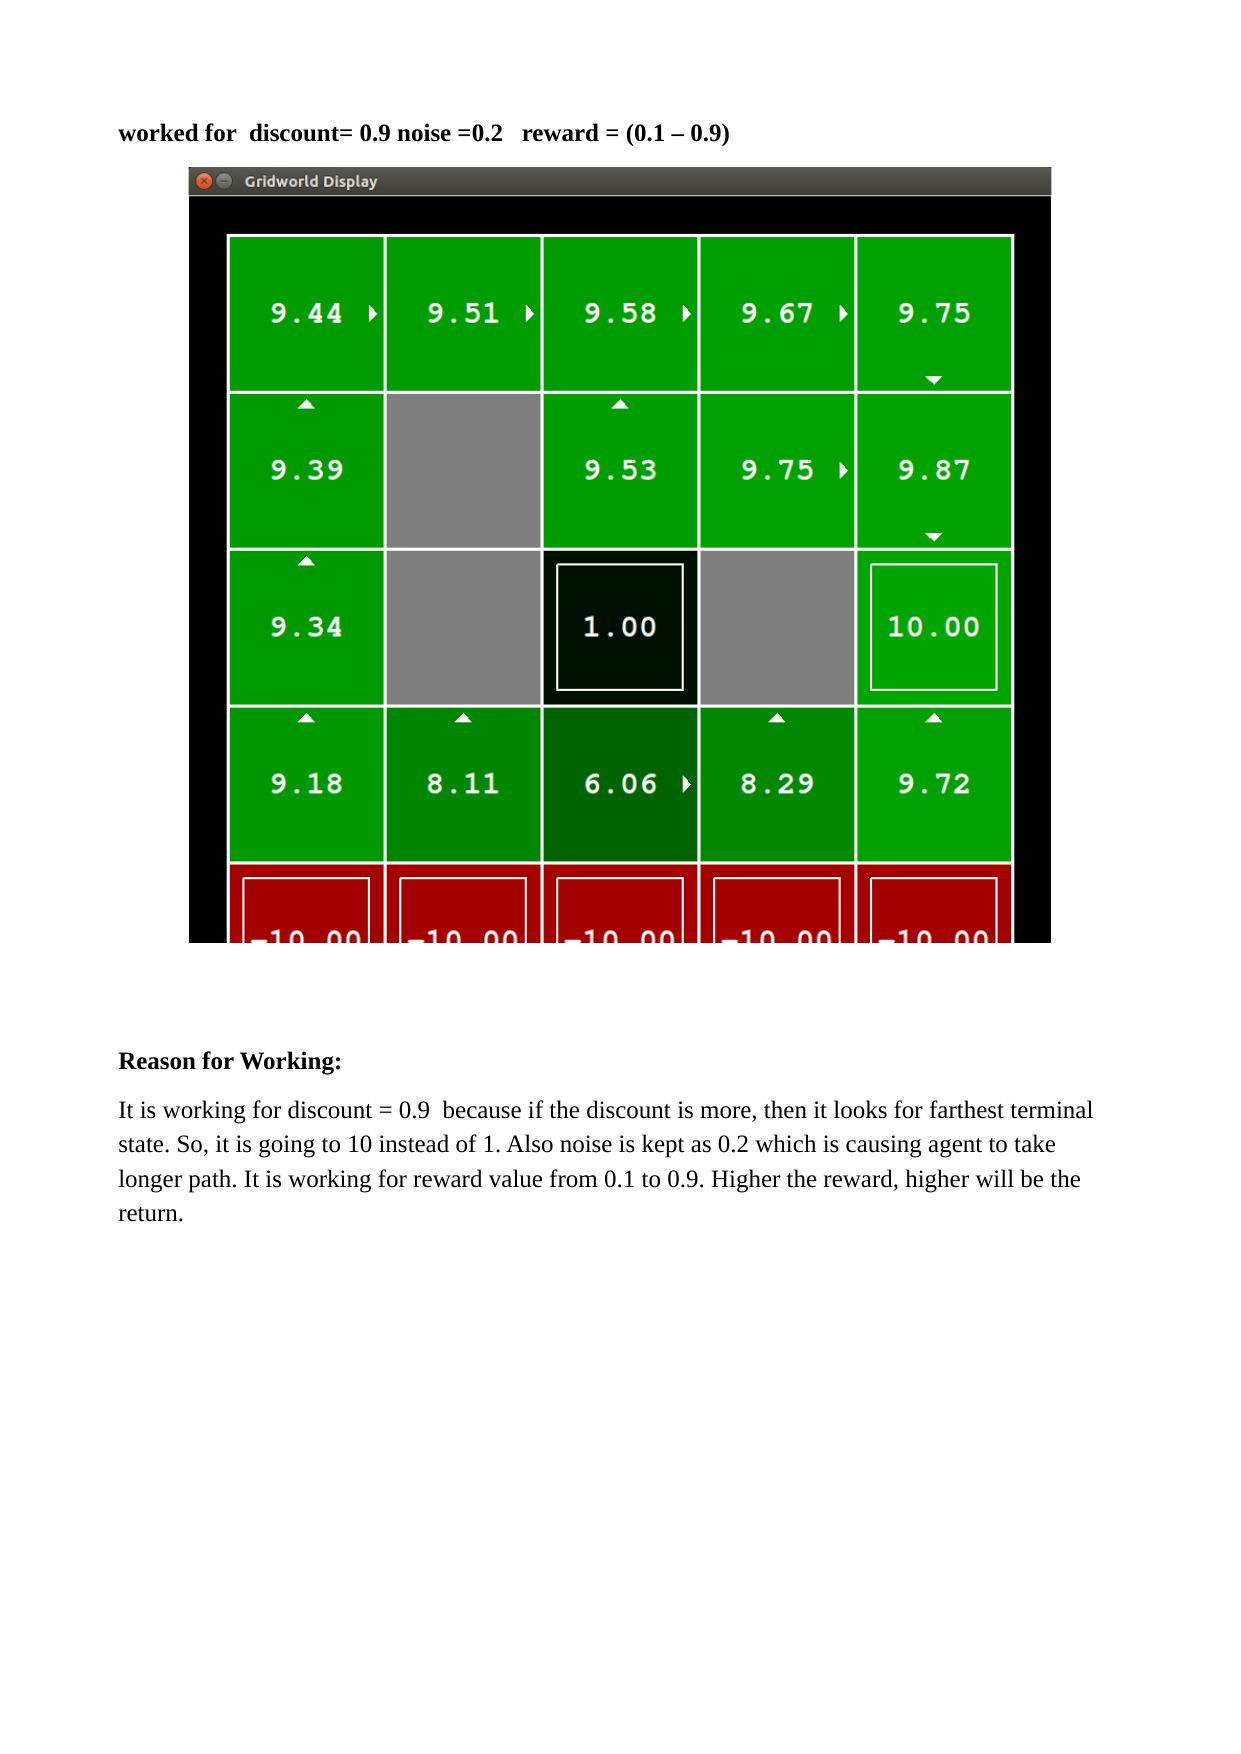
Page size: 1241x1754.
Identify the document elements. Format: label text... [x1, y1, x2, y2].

text Reason for Working: [118, 1046, 1122, 1075]
text It is working for discount = 0.9 because if the discount is more, then it looks for farthest terminal state. So, it is going to 10 instead of 1. Also noise is kept as 0.2 which is causing agent to take longer path. It is working for reward value from 0.1 to 0.9. Higher the reward, higher will be the return. [118, 1095, 1122, 1227]
text worked for discount= 0.9 noise =0.2 reward = (0.1 – 0.9) [118, 118, 1122, 147]
picture [188, 167, 1052, 943]
